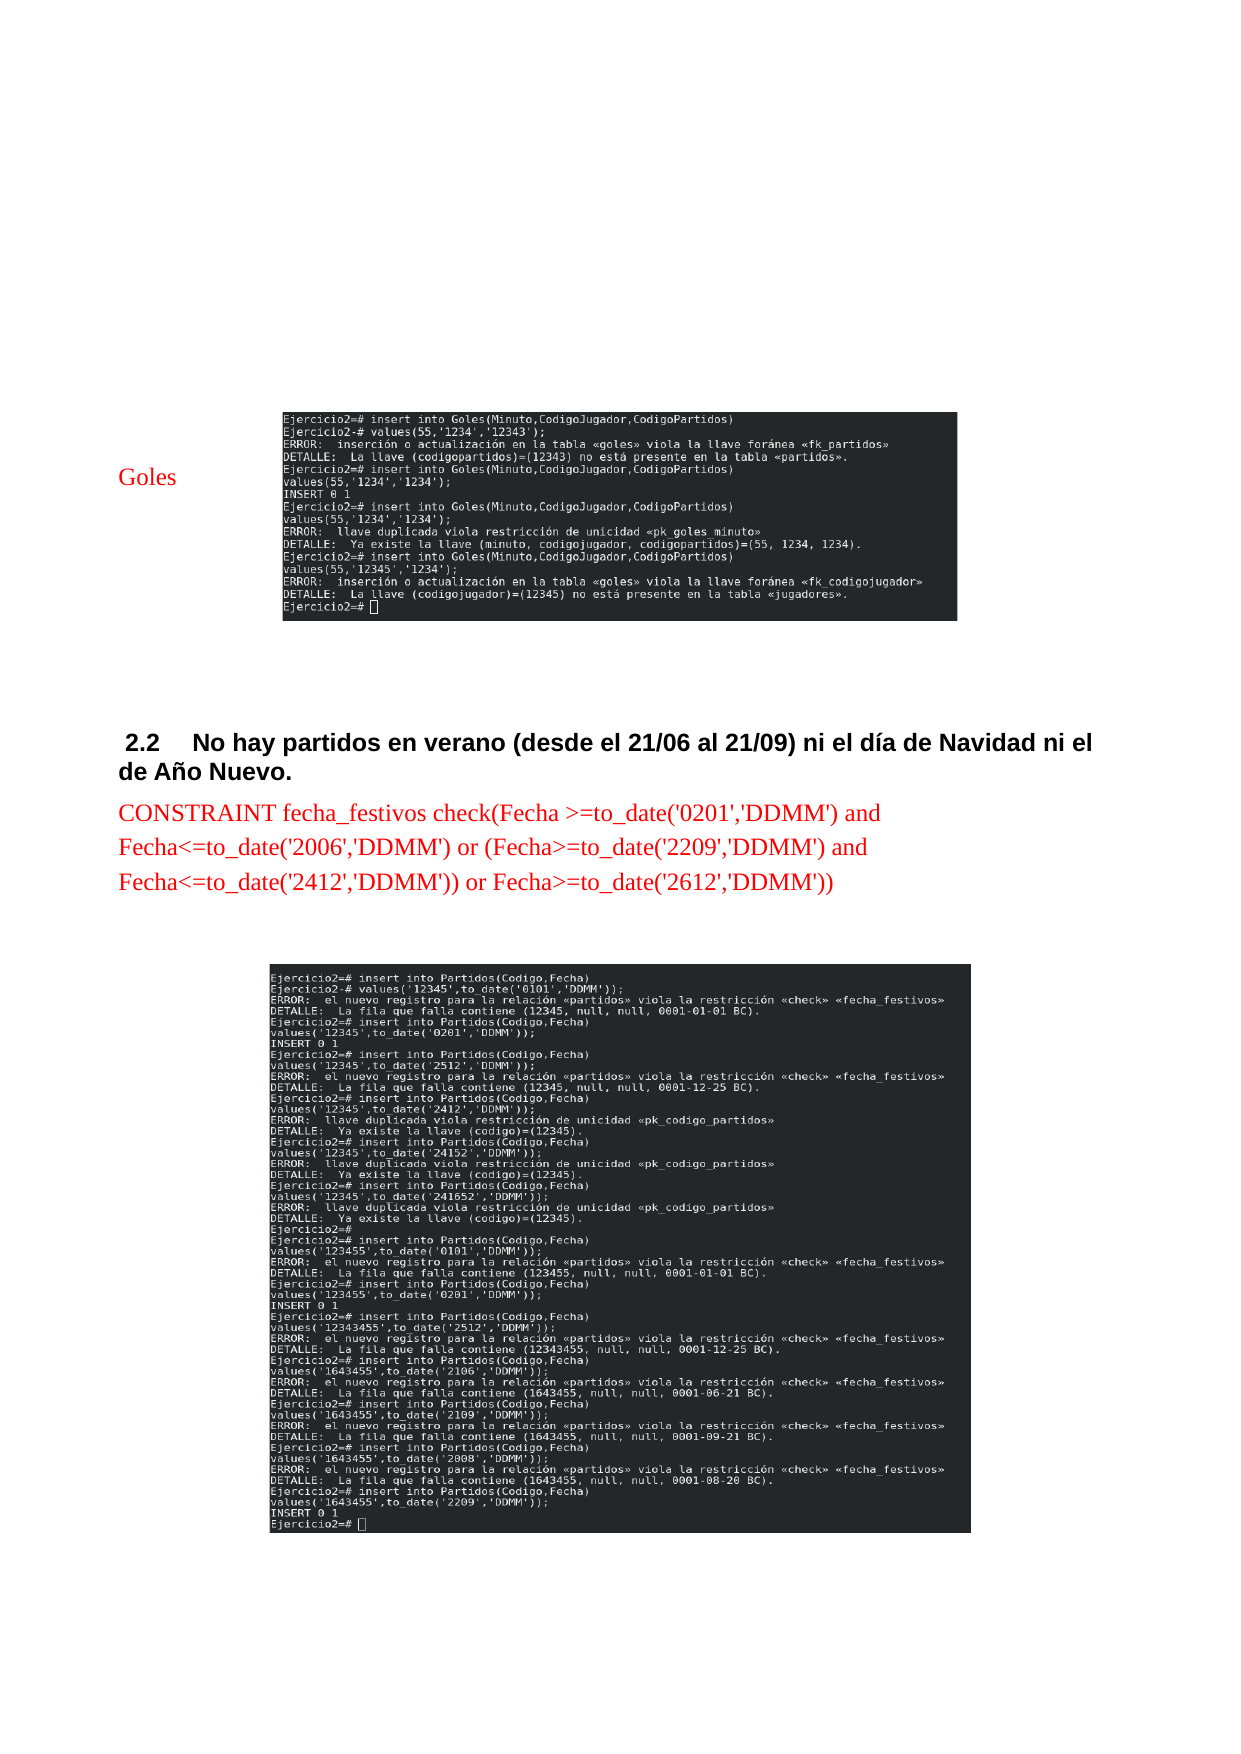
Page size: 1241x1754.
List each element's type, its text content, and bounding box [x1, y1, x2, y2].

subtitle No hay partidos en verano (desde el 21/06 al 21/09) ni el día de Navidad ni el de Año Nuevo. [118, 728, 1122, 785]
text Goles [118, 462, 1122, 490]
text CONSTRAINT fecha_festivos check(Fecha >=to_date('0201','DDMM') and Fecha<=to_date('2006','DDMM') or (Fecha>=to_date('2209','DDMM') and Fecha<=to_date('2412','DDMM')) or Fecha>=to_date('2612','DDMM')) [118, 798, 1122, 895]
